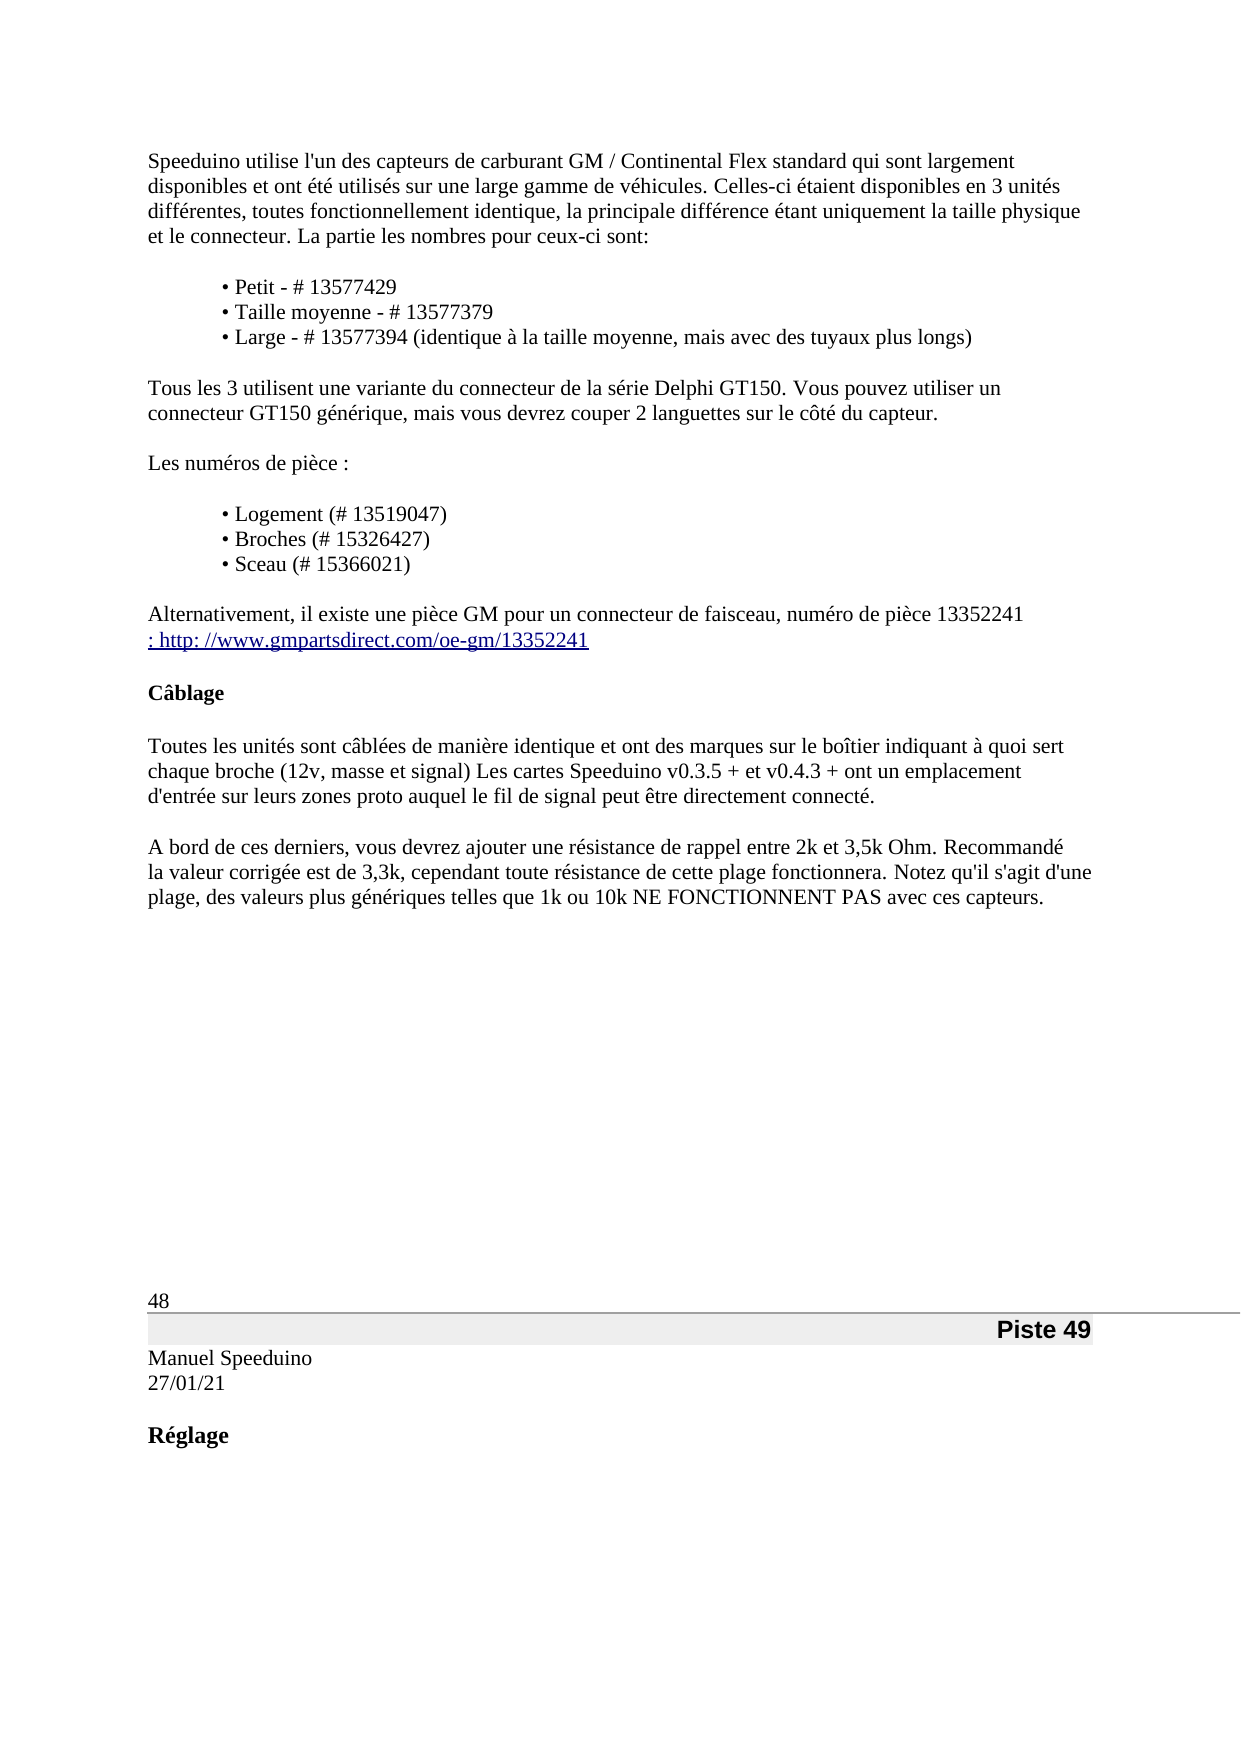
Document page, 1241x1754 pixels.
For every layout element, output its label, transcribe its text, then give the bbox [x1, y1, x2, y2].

text • Broches (# 15326427) [148, 526, 1093, 551]
text Tous les 3 utilisent une variante du connecteur de la série Delphi GT150. Vous pouvez utiliser un connecteur GT150 générique, mais vous devrez couper 2 languettes sur le côté du capteur. [148, 374, 1093, 425]
text Alternativement, il existe une pièce GM pour un connecteur de faisceau, numéro de pièce 13352241 [148, 601, 1093, 627]
text Réglage [148, 1421, 1093, 1448]
text A bord de ces derniers, vous devrez ajouter une résistance de rappel entre 2k et 3,5k Ohm. Recommandé [148, 834, 1093, 859]
text Manuel Speeduino [148, 1345, 1093, 1370]
text • Large - # 13577394 (identique à la taille moyenne, mais avec des tuyaux plus longs) [148, 324, 1093, 349]
text Toutes les unités sont câblées de manière identique et ont des marques sur le boîtier indiquant à quoi sert chaque broche (12v, masse et signal) Les cartes Speeduino v0.3.5 + et v0.4.3 + ont un emplacement d'entrée sur leurs zones proto auquel le fil de signal peut être directement connecté. [148, 733, 1093, 809]
text Câblage [148, 680, 1093, 705]
text • Taille moyenne - # 13577379 [148, 299, 1093, 324]
text plage, des valeurs plus génériques telles que 1k ou 10k NE FONCTIONNENT PAS avec ces capteurs. [148, 884, 1093, 909]
text 27/01/21 [148, 1370, 1093, 1395]
text 48 [148, 1288, 1093, 1312]
text : http: //www.gmpartsdirect.com/oe-gm/13352241 [148, 627, 1093, 652]
text • Petit - # 13577429 [148, 274, 1093, 299]
text Speeduino utilise l'un des capteurs de carburant GM / Continental Flex standard qui sont largement disponibles et ont été utilisés sur une large gamme de véhicules. Celles-ci étaient disponibles en 3 unités différentes, toutes fonctionnellement identique, la principale différence étant uniquement la taille physique et le connecteur. La partie les nombres pour ceux-ci sont: [148, 148, 1093, 248]
text • Sceau (# 15366021) [148, 551, 1093, 576]
text • Logement (# 13519047) [148, 501, 1093, 526]
text Les numéros de pièce : [148, 450, 1093, 475]
text la valeur corrigée est de 3,3k, cependant toute résistance de cette plage fonctionnera. Notez qu'il s'agit d'une [148, 859, 1093, 884]
table_header Piste 49 [148, 1314, 1093, 1345]
